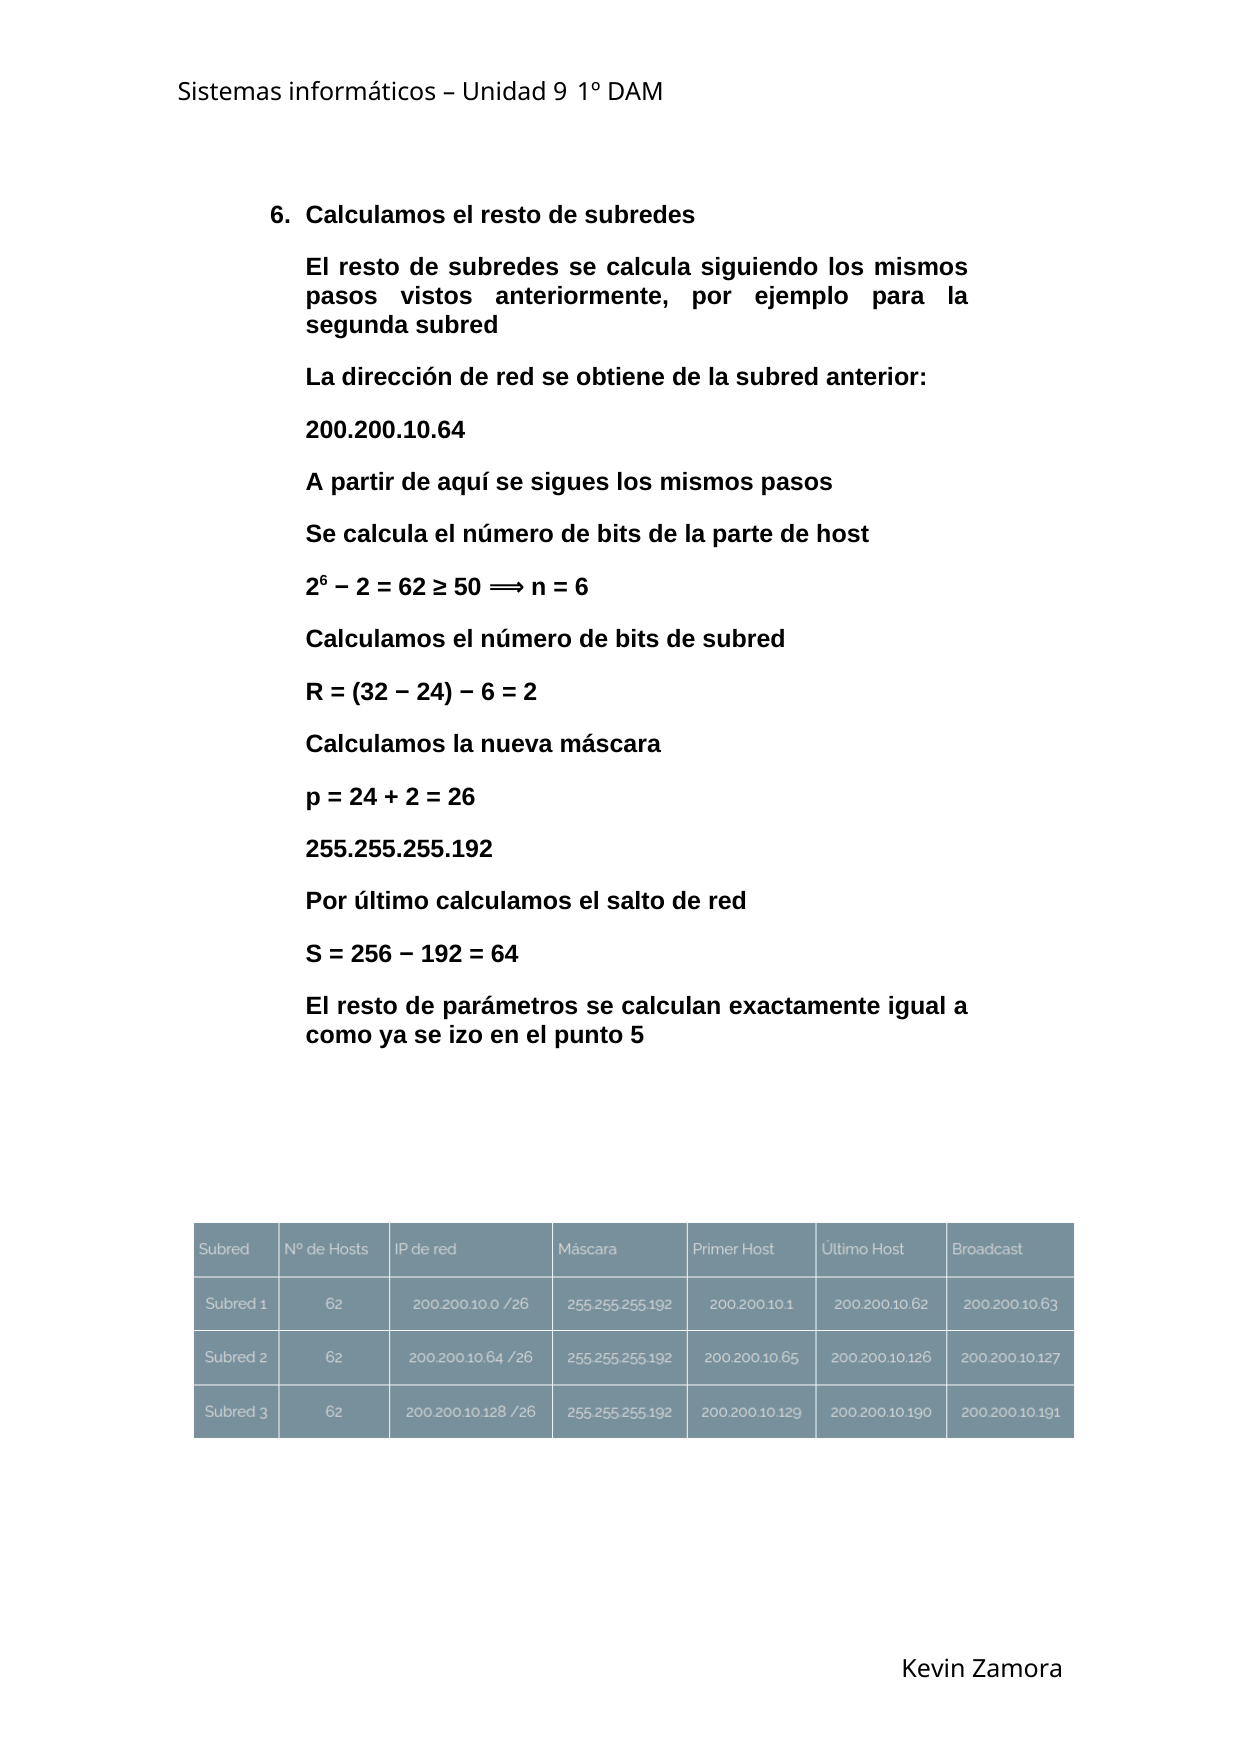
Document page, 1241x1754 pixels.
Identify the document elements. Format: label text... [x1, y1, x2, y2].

table_cell [165, 148, 177, 1571]
picture [190, 1219, 1077, 1443]
table_cell EJERCICIOS: Esquema para los ejercicios 1 y 2 Ejercicio 1 En base al siguiente esquema de red, reconoce los dispositivos 1 y 2, y rellena la tabla con los datos pedidos. Ejercicio 2 Con respecto al anterior esquema, contestar: ¿Qué topología de conexión tenemos en el esquema si tomamos como referencia el Dispositivo 2? En forma de arbol ¿Qué tipo de cable usarías para conectar los dispositivos y los ordenadores con el Dispositivo 2? Cable de pares trenzados ¿Qué conectores usarías y con qué estándar de conexión? Usaría el conector RJ-45 y, de forma teorica, aplicaría la terminación T568A, debido a que actualmente todxs trabajamos con velocidades de transmisión superiores a 100 Mbps; el código de colores de esta es: blanco-verde, verde, blanco-naranja, azul, blanco-azul, naranja, blanco-marrón, marrón. Por otro lado y de cara a una aplicación más práctica, aplicaría preferentemente la versión B de la misma norma (T568B) debido principalmente a que hace muchos años que conozco y recuerdo su código de colores: blanco-naranja, naranja, blanco-verde, azul, blanco-azul, verde, blanco-marrón, marrón. Ambos códigos de colores se pueden usar indistíntamente, siempre que se utilice el mismo código para ambos/as extremos/terminaciones. Ejercicio 3 Rellenar si se necesita cable directo o cruzado (desde el punto de vista teórico) para unir los 2 elementos indicados en cada fila: Ejercicio 4 Averiguar la dirección física (dirección MAC) y la dirección lógica (dirección IP) de tu tarjeta de red, en una máquina windows y en una maquina Linux. Los comandos a utilizar son: En Linux: ifconfig En Windows: ipconfig /all Ejecútalos en tu máquina anfitrión y en una virtual del sistema operativo contrario. Copiar y pegar ambas capturas, y rellenar: Observaciones: - Buscar en las capturas solo conexiones ethernet e inalámbricas. Aparecen conexiones distintas como lo (que es el loopback de la red) - Que aparezcan tarjeta ethernet y/o inalámbrica en tu sistema anfitrión, dependerá de las conexiones que tengas en tu PC. - En la máquina virtual tendrás una tarjeta ethernet que incorpora el propio VirtualBox. Host: Guest: Ejercicio 5 Dividir la dirección de red 200.200.10.0/24 en las siguientes subredes: 3 redes de 50 ordenadores. Calculamos el número de bits de host necesarios 2n − 2 ≥ H ( donde n es el número de bits y H es el número de host de la subred ) 26 – 2 = 62 ≥ 50 → n = 6 El resultado anterior indica que para la red de 50 hosts necesitamos al menos 6 bits y que habrá en total 62 hosts disponibles. Calculamos el número de bits de subred R = (32 – p) – n (Donde 32 es el número de bits de una dirección IP binaria, p es el prefijo de la red (en este ejemplo: 24) y n es el número de bits de la parte de host, calculados en el paso anterior.) R = (32 - 24) – 6 = 2 Eto significa que debemos tomar prestado 2 bits a la parte de host para obtener una subred de 62 hosts. Calculamos la nueva máscara de subred El nuevo prefijo de red se obtine sumándole R al prefijo original, por lo que el nuevo prefijo es: p = 24 + 2 = 26 Teniendo eso en cuenta la nueva máscara se obtiene de la siguiente manera 11111111.11111111.11111111.11000000 Los bits en verde respresentan la parte de red, los rojos la parte de subred y los bits azul a la parte de host convirtiendo a decimal la máscara anterior resulta: 255.255.255.192 Calcular el salto de red El salto de red es la diferencia entre dos direcciones de red consecutivas y se calcula como la diferencia de 256 y el último octeto no nulo de la máscara, en este caso tenemos que: S = 256 − 192 = 64 Este valor se utilizará en el siguiente paso para conocer la siguiente dirección de red Calcular los parámetros de la red La dirección de la primera subred siempre será igual a la dirección de red original por lo es: 200.200.10.0 La direción del primer host se obtiene sumando 1 a la dirección de red: 200.200.10.1 La dirección del último host se obtiene sumando a la dirección de red el número de host de la subred: 200.200.10.62 La dirección de broadcast se obtiene sumando 1 a la dirección del último host 200.200.10.63 La dirección de la siguiente subred se puede calcular bien sumando 1 a la dirección de broadcast o bien sumando a la dirección de red el salto de red: 200.200.10.64 El resumen de los parámetros de la subred se muestra en la siguiente tabla: Calculamos el resto de subredes El resto de subredes se calcula siguiendo los mismos pasos vistos anteriormente, por ejemplo para la segunda subred La dirección de red se obtiene de la subred anterior: 200.200.10.64 A partir de aquí se sigues los mismos pasos Se calcula el número de bits de la parte de host 26 − 2 = 62 ≥ 50 ⟹ n = 6 Calculamos el número de bits de subred R = (32 − 24) − 6 = 2 Calculamos la nueva máscara p = 24 + 2 = 26 255.255.255.192 Por último calculamos el salto de red S = 256 − 192 = 64 El resto de parámetros se calculan exactamente igual a como ya se izo en el punto 5 4 redes de 12 ordenadores. Para cada subred, especificar: Pasos privios: Para determinar el número de bits de la parte de host se usa la fórmula 2 n − 2 ≥ H donde n es el número de bits y H es el número de host de la subred, en este caso: 2 4 − 2 = 14 ≥ 12 ⟹ n = 4 El resultado anterior indica que para la red de 12 hosts necesitamos al menos 4 bits y que habrá en total 14 hosts disponibles Para calcular el número de bits de la subred podemos utilizar la siguiente expresión R = (32 − p) − n Donde 32 es el número de bits de una dirección IP binaria, p es el prefijo de la red en nuestro ejemplo 24 y n es el número de bits de la parte de host calculado en el paso anterior. Teniendo eso en cuenta resulta: R = (32 − 24) − 4 = 4 Esto significa que debemos tomar prestado 4 bits a la parte de host para obtener una subred de 14 hosts El nuevo prefijo de red se obtine sumándole R al prefijo original, por lo que el nuevo prefijo es: p = 24 + 4 = 28 Teniendo eso en cuenta la nueva máscara se obtiene de la siguiente manera 11111111.11111111.11111111.11110000 Los bits en verde respresentan la parte de red, los rojos la parte de subred y los bits azul a la parte de host convirtiendo a decimal la máscara anterior resulta 255.255.255.240 El salto de red es la diferencia entre dos direcciones de red consecutivas y se calcula como la diferencia de 256 y el último octeto no nulo de la máscara, en este caso tenemos que: S = 256 − 240 = 16 Este valor se utilizará en el siguiente paso para conocer la siguiente dirección de red Resolución del ejercicio: La dirección de la primera subred siempre será igual a la dirección de red original por lo es: 200.200.10.0 La direción del primer host se obtiene sumando 1 a la dirección de red: 200.200.10.1 La dirección del último host se obtiene sumando a la dirección de red el número de host de la subred: 200.200.10.14 La dirección de broadcast se obtiene sumando 1 a la dirección del último host 200.200.10.15 La dirección de la siguiente subred se puede calcular bien sumando 1 a la dirección de broadcast o bien sumando a la dirección de red el salto de red: 200.200.10.16 Dirección de red y dirección de broadcast Dirección del primer equipo y último equipo Máscara de red Los datos requeridos en las lineas anteriores, o casi todos, varian según la subred de la que se trate y por ende, se adjunta una tabla explicativa con todas las direcciones requeridas. Especificar, ¿cuántas direcciones se pierden en total en la red? 254 hosts disponibles - 56 direcciones requeridas (hosts) = 198 direcciones perdidas Ejercicio 6 Queremos crear varias subredes de 2000 PC. Partiendo de la red dirección de red 150.200.0.0, responder: ¿A qué clase pertenece esta red? ¿Cuál es el máximo número de subredes con 2000 PC que se pueden crear? 32 subredes ¿Cuántos PC exactamente puede haber en cada subred? 254 hosts Como son muchas subredes, especificar de las 4 primeras subredes: Dirección de red y broadcast Dirección de primer y último equipo Máscara de red Resultados: [177, 148, 1063, 1571]
